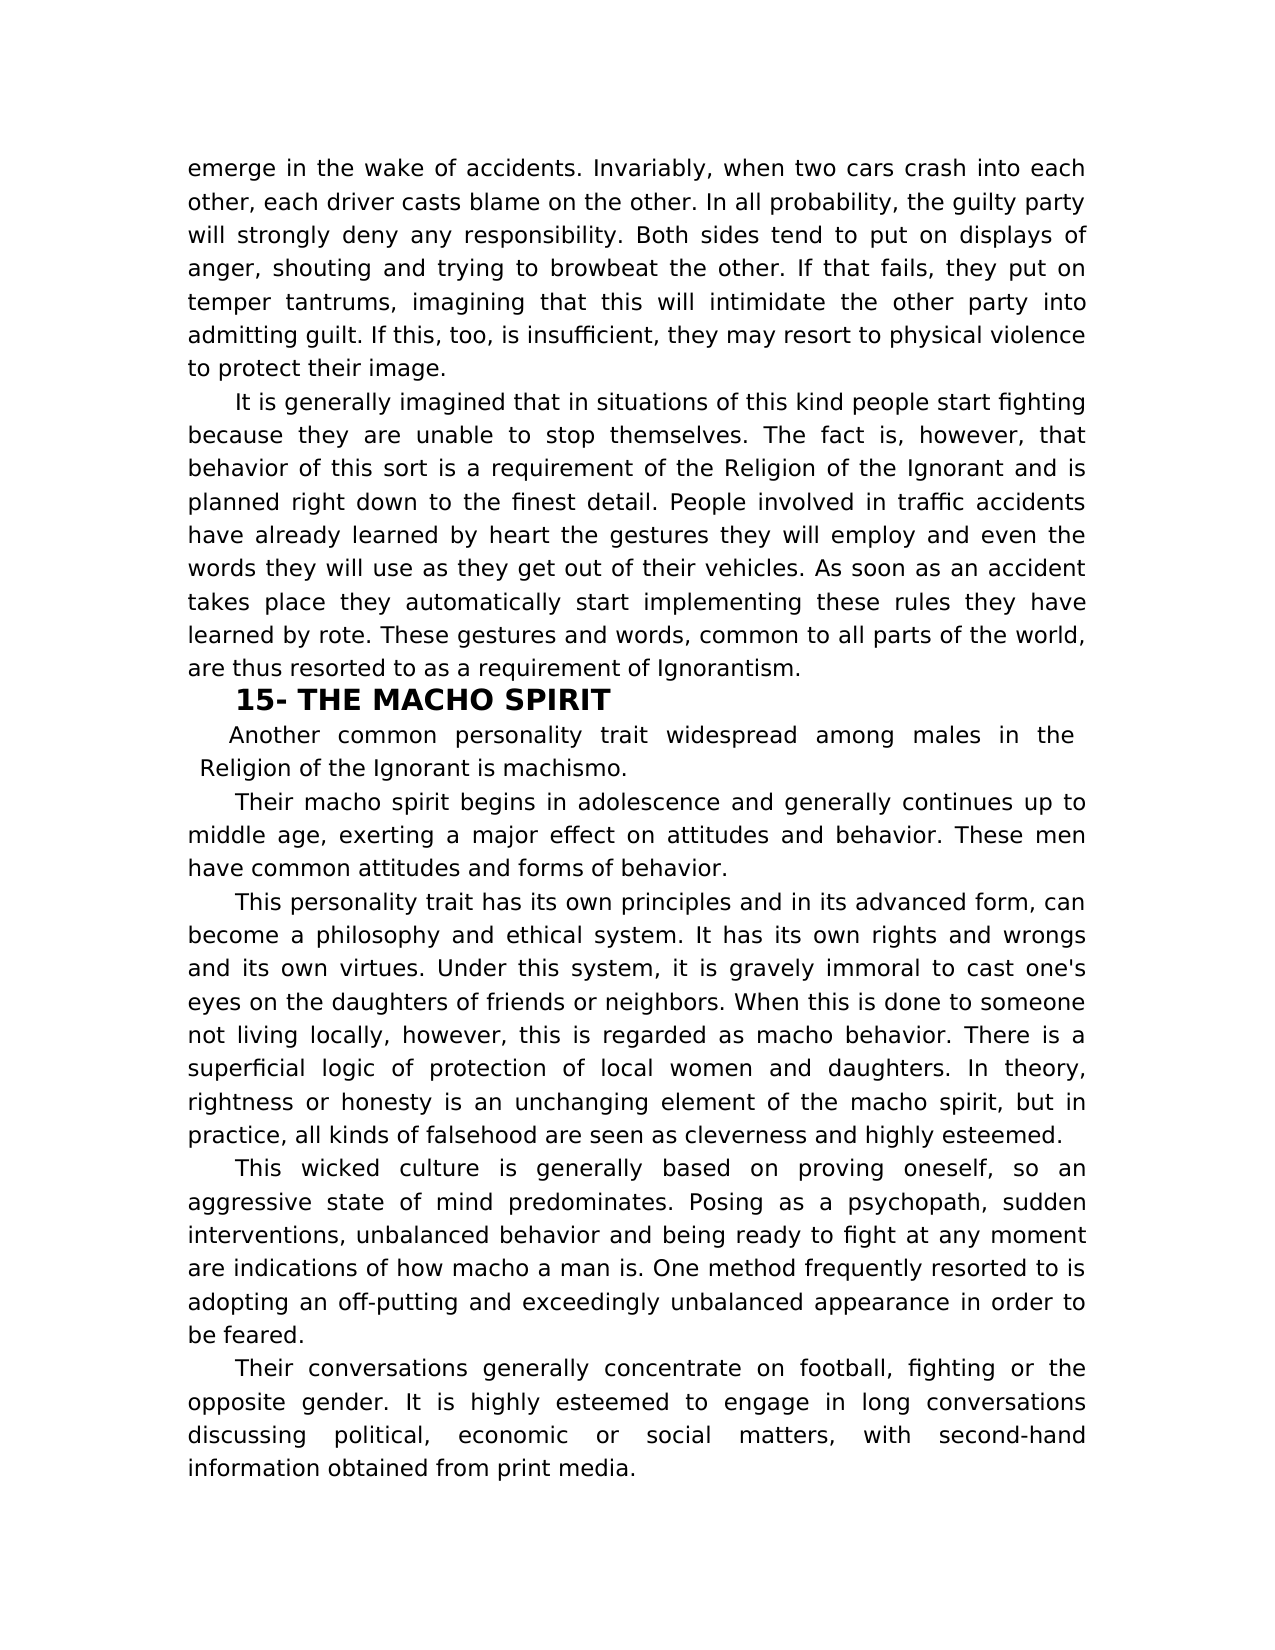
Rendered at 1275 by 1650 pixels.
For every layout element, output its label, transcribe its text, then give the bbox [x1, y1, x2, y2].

text 15- THE MACHO SPIRIT [187, 683, 1087, 717]
text Their macho spirit begins in adolescence and generally continues up to middle age, exerting a major effect on attitudes and behavior. These men have common attitudes and forms of behavior. [187, 783, 1087, 883]
text emerge in the wake of accidents. Invariably, when two cars crash into each other, each driver casts blame on the other. In all probability, the guilty party will strongly deny any responsibility. Both sides tend to put on displays of anger, shouting and trying to browbeat the other. If that fails, they put on temper tantrums, imagining that this will intimidate the other party into admitting guilt. If this, too, is insufficient, they may resort to physical violence to protect their image. [187, 150, 1087, 383]
text Their conversations generally concentrate on football, fighting or the opposite gender. It is highly esteemed to engage in long conversations discussing political, economic or social matters, with second-hand information obtained from print media. [187, 1350, 1087, 1483]
text It is generally imagined that in situations of this kind people start fighting because they are unable to stop themselves. The fact is, however, that behavior of this sort is a requirement of the Religion of the Ignorant and is planned right down to the finest detail. People involved in traffic accidents have already learned by heart the gestures they will employ and even the words they will use as they get out of their vehicles. As soon as an accident takes place they automatically start implementing these rules they have learned by rote. These gestures and words, common to all parts of the world, are thus resorted to as a requirement of Ignorantism. [187, 383, 1087, 683]
text This personality trait has its own principles and in its advanced form, can become a philosophy and ethical system. It has its own rights and wrongs and its own virtues. Under this system, it is gravely immoral to cast one's eyes on the daughters of friends or neighbors. When this is done to someone not living locally, however, this is regarded as macho behavior. There is a superficial logic of protection of local women and daughters. In theory, rightness or honesty is an unchanging element of the macho spirit, but in practice, all kinds of falsehood are seen as cleverness and highly esteemed. [187, 883, 1087, 1150]
text Another common personality trait widespread among males in the Religion of the Ignorant is machismo. [199, 717, 1076, 783]
text This wicked culture is generally based on proving oneself, so an aggressive state of mind predominates. Posing as a psychopath, sudden interventions, unbalanced behavior and being ready to fight at any moment are indications of how macho a man is. One method frequently resorted to is adopting an off-putting and exceedingly unbalanced appearance in order to be feared. [187, 1150, 1087, 1350]
